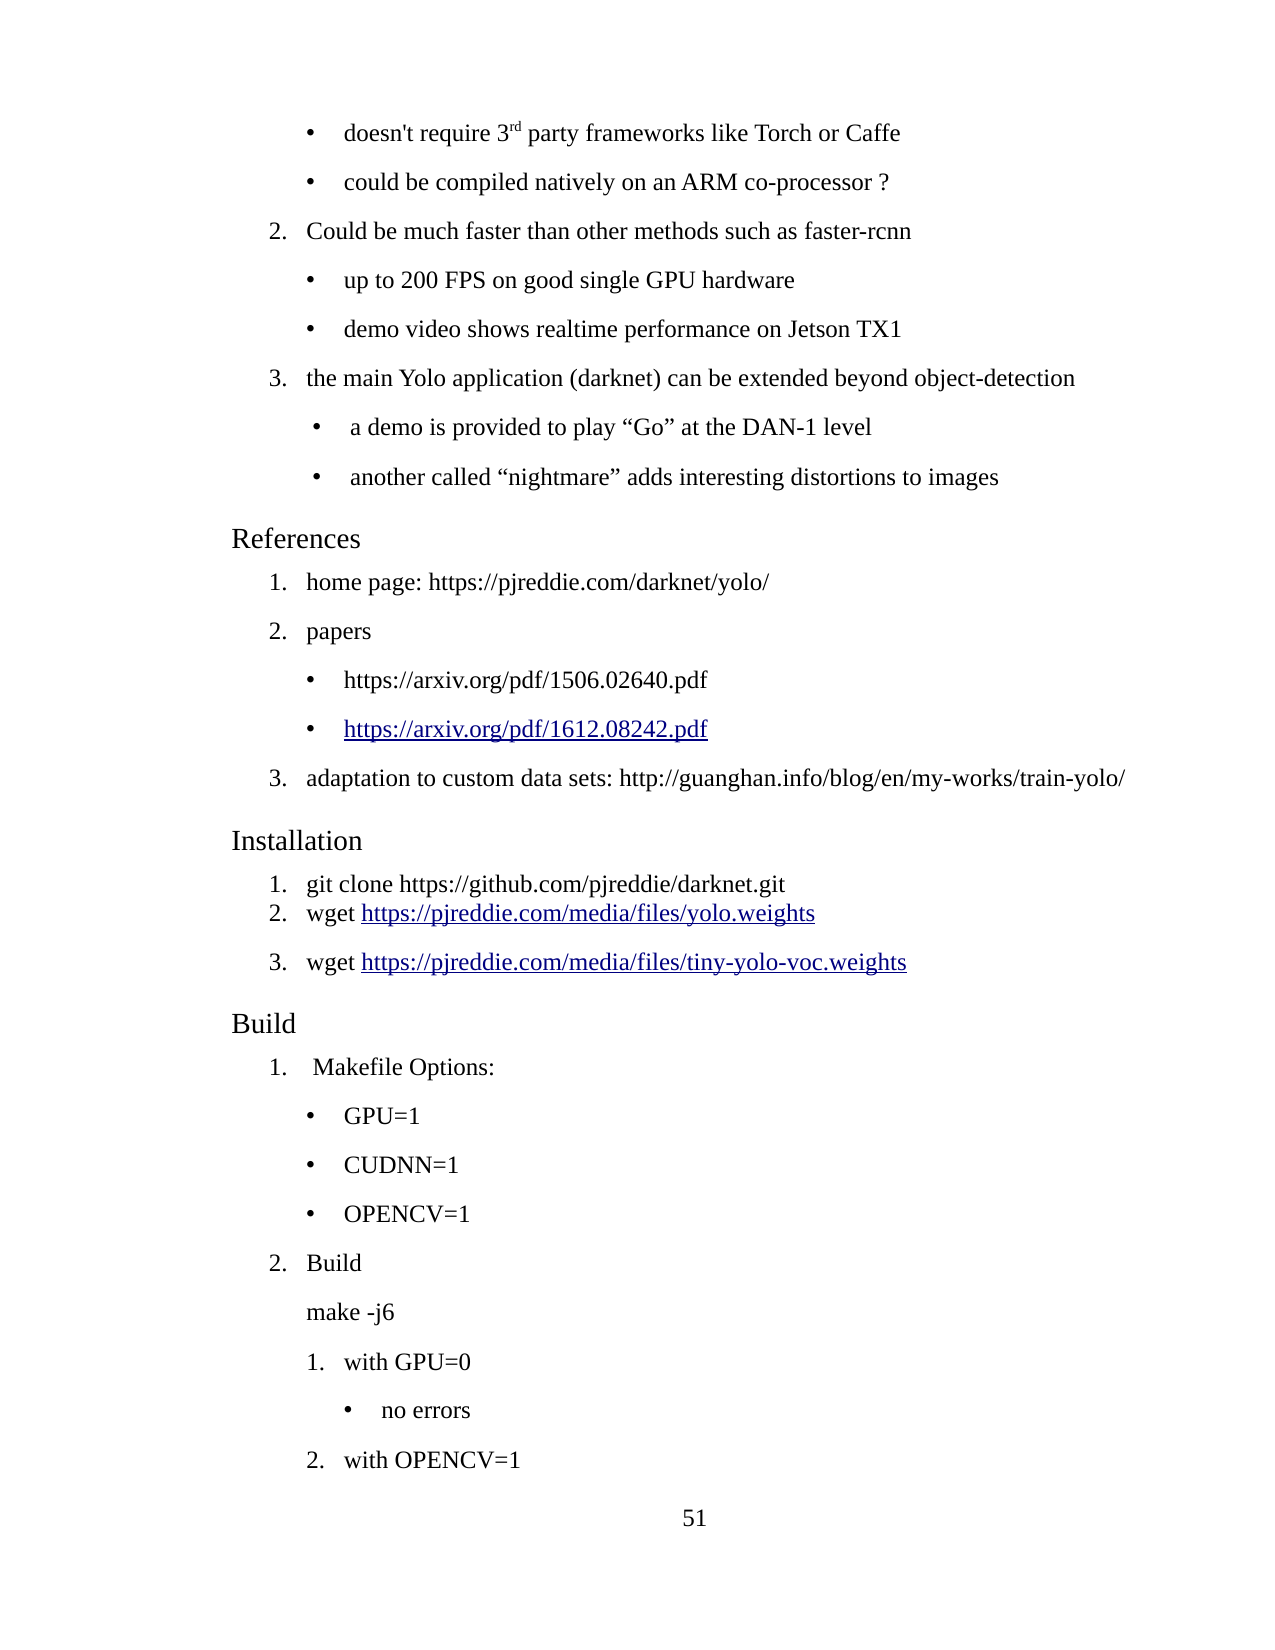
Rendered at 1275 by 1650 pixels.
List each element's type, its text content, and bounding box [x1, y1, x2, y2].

list the main Yolo application (darknet) can be extended beyond object-detection [269, 363, 1158, 392]
list OPENCV=1 [306, 1199, 1158, 1228]
list https://arxiv.org/pdf/1506.02640.pdf [306, 665, 1158, 694]
list CUDNN=1 [306, 1150, 1158, 1179]
list git clone https://github.com/pjreddie/darknet.git [269, 869, 1158, 898]
list no errors [344, 1396, 1158, 1424]
subtitle Installation [231, 823, 1158, 856]
list Could be much faster than other methods such as faster-rcnn [269, 216, 1158, 245]
list GPU=1 [306, 1101, 1158, 1130]
subtitle Build [231, 1006, 1158, 1040]
list Makefile Options: [269, 1052, 1158, 1081]
list up to 200 FPS on good single GPU hardware [306, 265, 1158, 294]
list home page: https://pjreddie.com/darknet/yolo/ [269, 567, 1158, 596]
list doesn't require 3rd party frameworks like Torch or Caffe [306, 118, 1158, 147]
list https://arxiv.org/pdf/1612.08242.pdf [306, 714, 1158, 743]
list with OPENCV=1 [306, 1445, 1158, 1473]
list wget https://pjreddie.com/media/files/tiny-yolo-voc.weights [269, 947, 1158, 975]
list papers [269, 616, 1158, 645]
subtitle References [231, 521, 1158, 554]
list wget https://pjreddie.com/media/files/yolo.weights [269, 898, 1158, 926]
list adaptation to custom data sets: http://guanghan.info/blog/en/my-works/train-yolo/ [269, 763, 1158, 792]
list a demo is provided to play “Go” at the DAN-1 level [312, 412, 1158, 441]
list could be compiled natively on an ARM co-processor ? [306, 167, 1158, 196]
list with GPU=0 [306, 1347, 1158, 1375]
list Build [269, 1248, 1158, 1277]
list make -j6 [269, 1297, 1158, 1326]
list another called “nightmare” adds interesting distortions to images [312, 462, 1158, 490]
list demo video shows realtime performance on Jetson TX1 [306, 314, 1158, 343]
